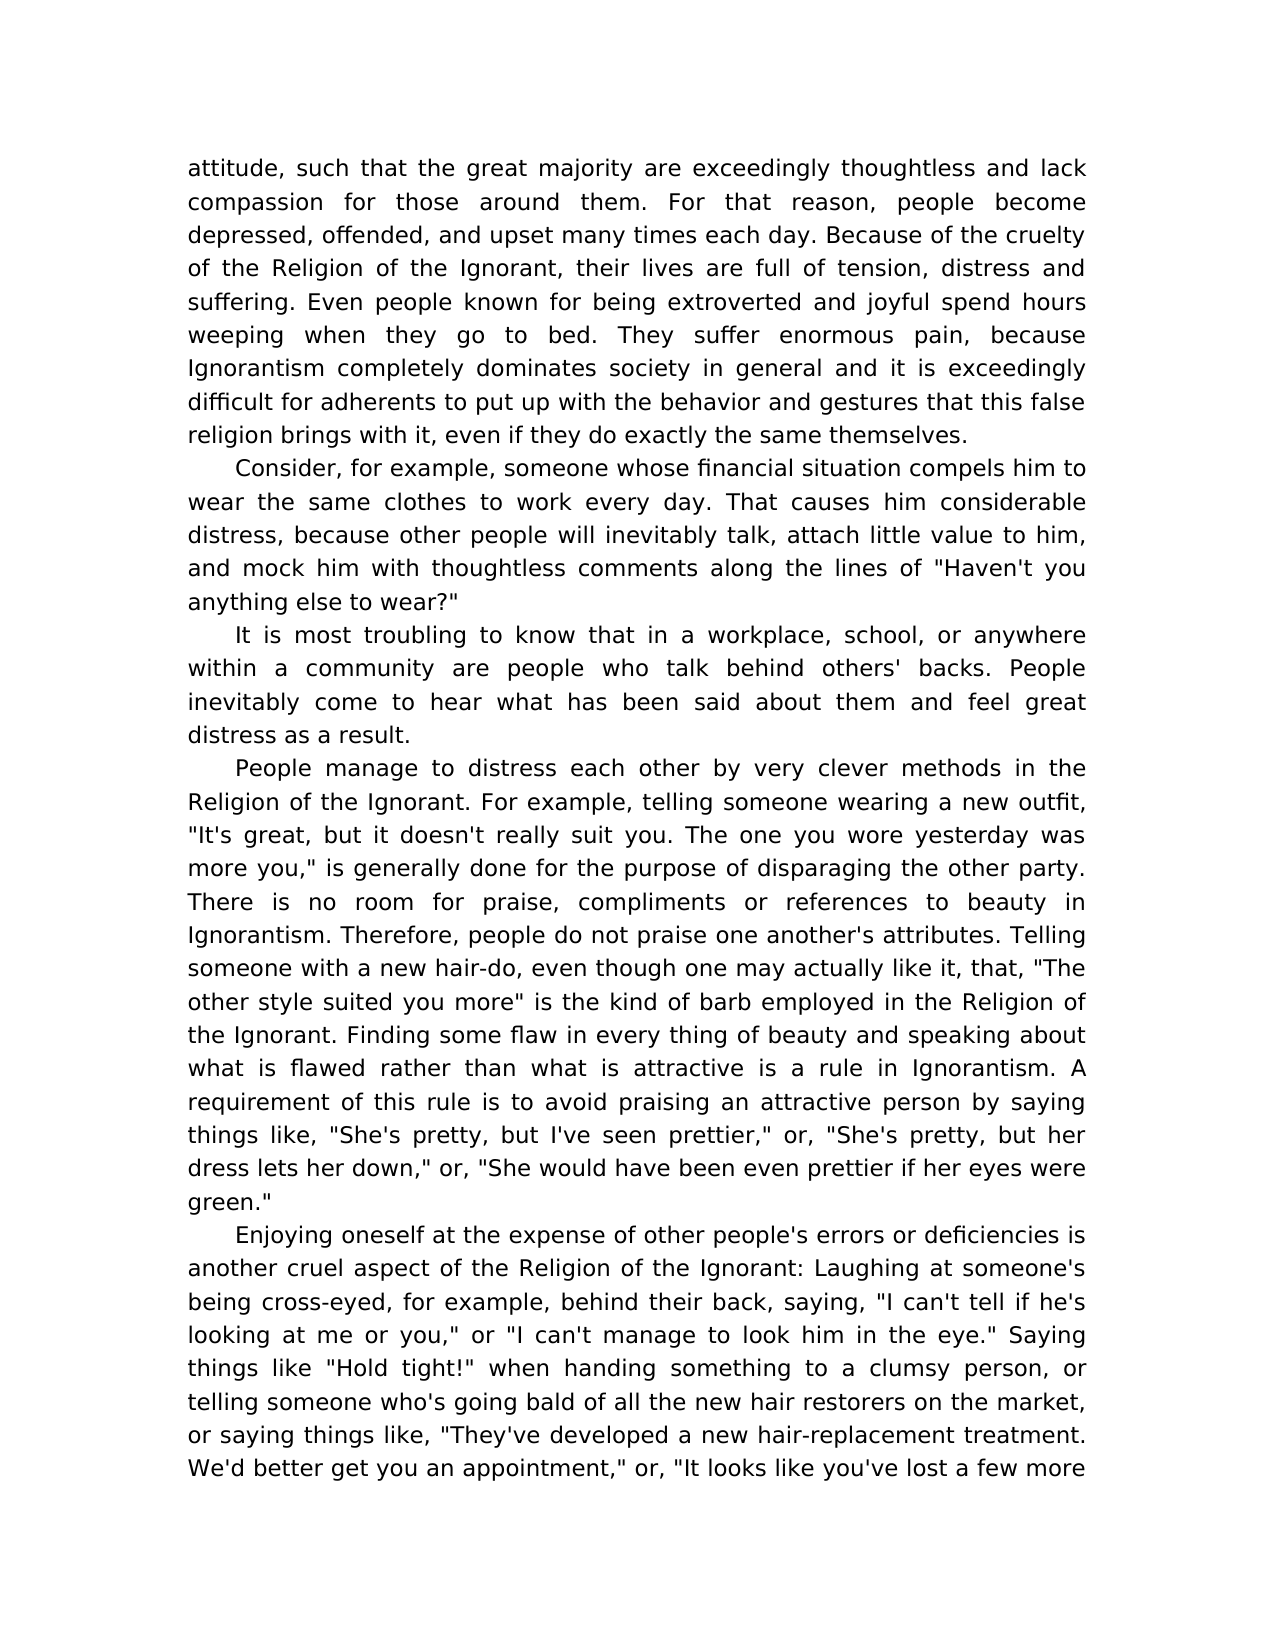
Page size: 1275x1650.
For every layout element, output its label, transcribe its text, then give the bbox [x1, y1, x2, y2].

text Enjoying oneself at the expense of other people's errors or deficiencies is another cruel aspect of the Religion of the Ignorant: Laughing at someone's being cross-eyed, for example, behind their back, saying, "I can't tell if he's looking at me or you," or "I can't manage to look him in the eye." Saying things like "Hold tight!" when handing something to a clumsy person, or telling someone who's going bald of all the new hair restorers on the market, or saying things like, "They've developed a new hair-replacement treatment. We'd better get you an appointment," or, "It looks like you've lost a few more [187, 1217, 1087, 1483]
text People manage to distress each other by very clever methods in the Religion of the Ignorant. For example, telling someone wearing a new outfit, "It's great, but it doesn't really suit you. The one you wore yesterday was more you," is generally done for the purpose of disparaging the other party. There is no room for praise, compliments or references to beauty in Ignorantism. Therefore, people do not praise one another's attributes. Telling someone with a new hair-do, even though one may actually like it, that, "The other style suited you more" is the kind of barb employed in the Religion of the Ignorant. Finding some flaw in every thing of beauty and speaking about what is flawed rather than what is attractive is a rule in Ignorantism. A requirement of this rule is to avoid praising an attractive person by saying things like, "She's pretty, but I've seen prettier," or, "She's pretty, but her dress lets her down," or, "She would have been even prettier if her eyes were green." [187, 750, 1087, 1217]
text Consider, for example, someone whose financial situation compels him to wear the same clothes to work every day. That causes him considerable distress, because other people will inevitably talk, attach little value to him, and mock him with thoughtless comments along the lines of "Haven't you anything else to wear?" [187, 450, 1087, 617]
text It is most troubling to know that in a workplace, school, or anywhere within a community are people who talk behind others' backs. People inevitably come to hear what has been said about them and feel great distress as a result. [187, 617, 1087, 750]
text attitude, such that the great majority are exceedingly thoughtless and lack compassion for those around them. For that reason, people become depressed, offended, and upset many times each day. Because of the cruelty of the Religion of the Ignorant, their lives are full of tension, distress and suffering. Even people known for being extroverted and joyful spend hours weeping when they go to bed. They suffer enormous pain, because Ignorantism completely dominates society in general and it is exceedingly difficult for adherents to put up with the behavior and gestures that this false religion brings with it, even if they do exactly the same themselves. [187, 150, 1087, 450]
